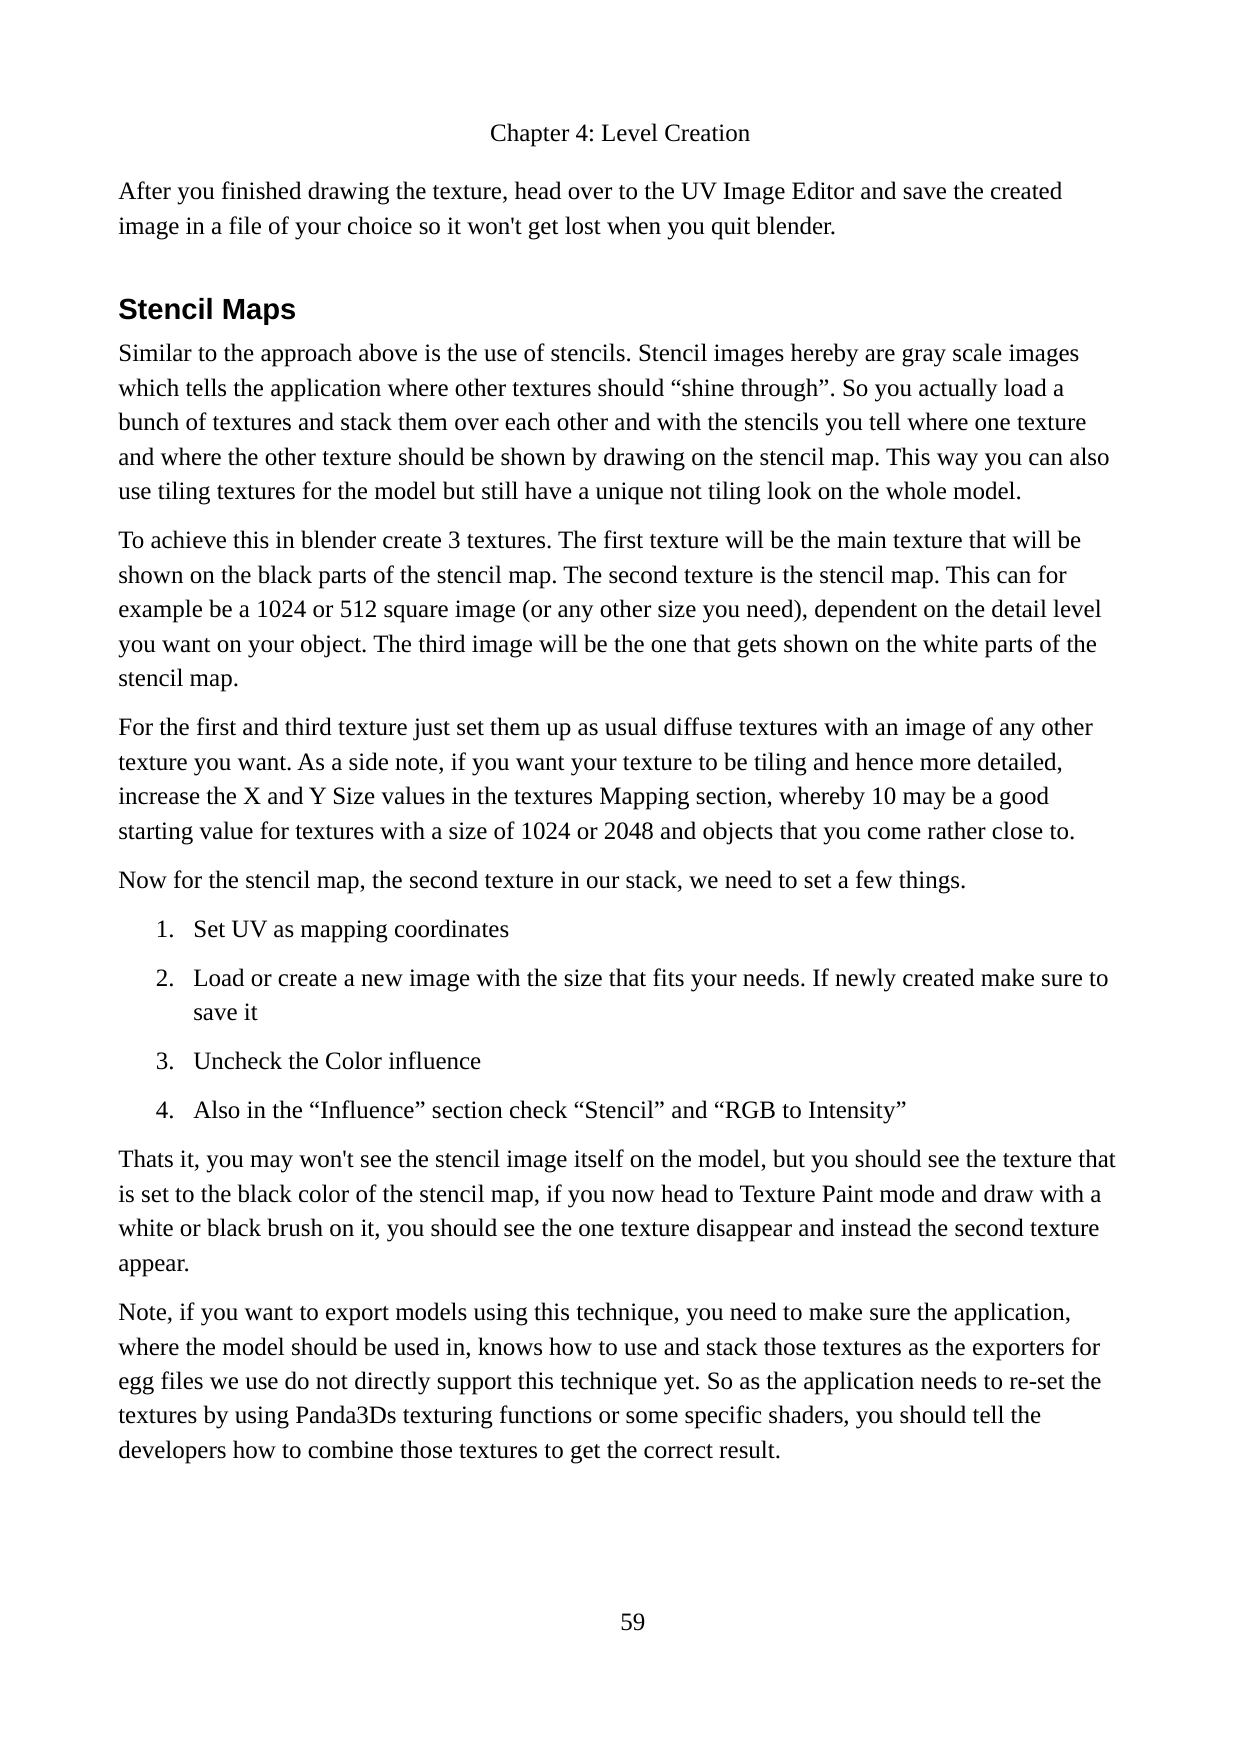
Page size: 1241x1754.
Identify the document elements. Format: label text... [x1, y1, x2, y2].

text Similar to the approach above is the use of stencils. Stencil images hereby are gray scale images which tells the application where other textures should “shine through”. So you actually load a bunch of textures and stack them over each other and with the stencils you tell where one texture and where the other texture should be shown by drawing on the stencil map. This way you can also use tiling textures for the model but still have a unique not tiling look on the whole model. [118, 338, 1122, 505]
list Also in the “Influence” section check “Stencil” and “RGB to Intensity” [156, 1096, 1122, 1124]
text To achieve this in blender create 3 textures. The first texture will be the main texture that will be shown on the black parts of the stencil map. The second texture is the stencil map. This can for example be a 1024 or 512 square image (or any other size you need), dependent on the detail level you want on your object. The third image will be the one that gets shown on the white parts of the stencil map. [118, 525, 1122, 692]
text After you finished drawing the texture, head over to the UV Image Editor and save the created image in a file of your choice so it won't get lost when you quit blender. [118, 176, 1122, 239]
list Uncheck the Color influence [156, 1046, 1122, 1075]
text Thats it, you may won't see the stencil image itself on the model, but you should see the texture that is set to the black color of the stencil map, if you now head to Texture Paint mode and draw with a white or black brush on it, you should see the one texture disappear and instead the second texture appear. [118, 1144, 1122, 1277]
text For the first and third texture just set them up as usual diffuse textures with an image of any other texture you want. As a side note, if you want your texture to be tiling and hence more detailed, increase the X and Y Size values in the textures Mapping section, whereby 10 may be a good starting value for textures with a size of 1024 or 2048 and objects that you come rather close to. [118, 712, 1122, 844]
text Note, if you want to export models using this technique, you need to make sure the application, where the model should be used in, knows how to use and stack those textures as the exporters for egg files we use do not directly support this technique yet. So as the application needs to re-set the textures by using Panda3Ds texturing functions or some specific shaders, you should tell the developers how to combine those textures to get the correct result. [118, 1297, 1122, 1464]
subtitle Stencil Maps [118, 292, 1122, 326]
list Set UV as mapping coordinates [156, 914, 1122, 943]
text Now for the stencil map, the second texture in our stack, we need to set a few things. [118, 865, 1122, 893]
list Load or create a new image with the size that fits your needs. If newly created make sure to save it [156, 963, 1122, 1026]
